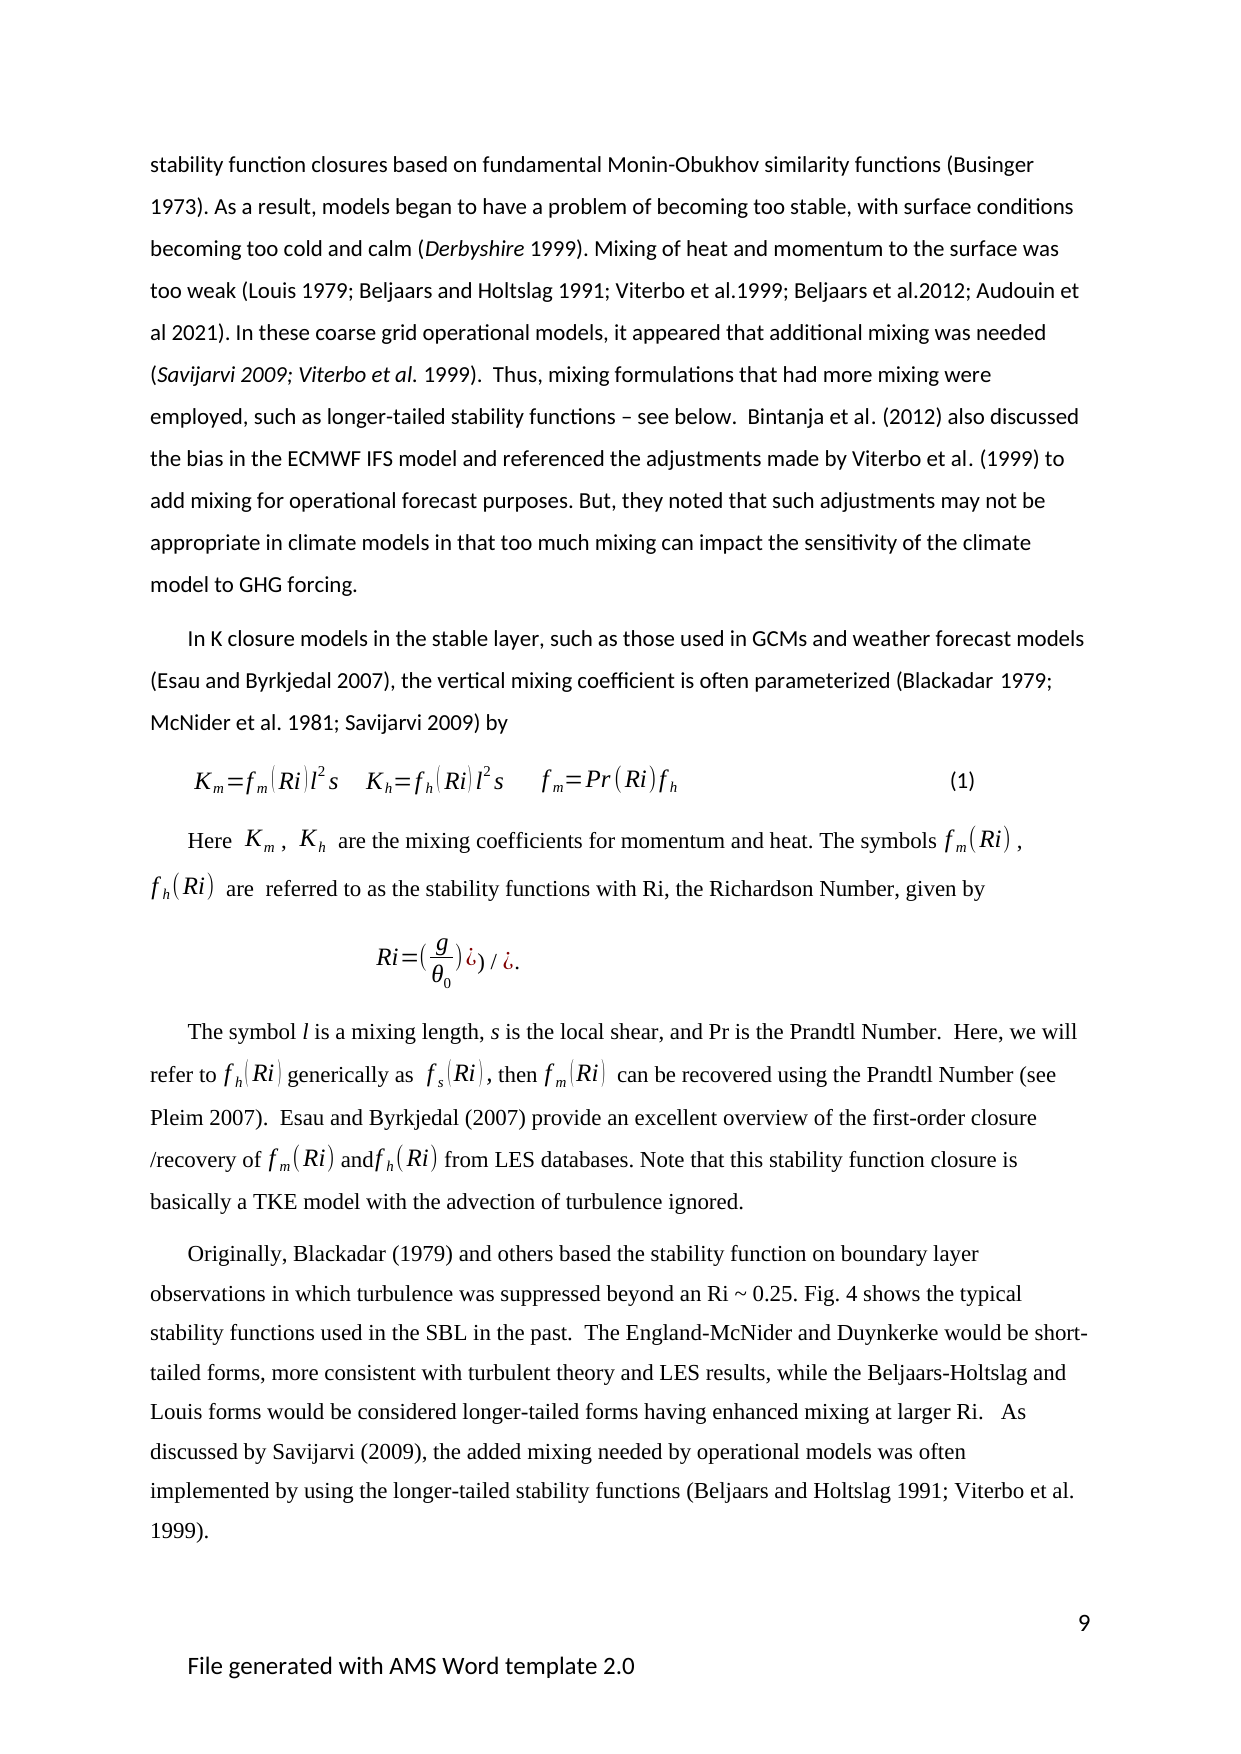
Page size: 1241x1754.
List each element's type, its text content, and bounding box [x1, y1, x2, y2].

text Originally, Blackadar (1979) and others based the stability function on boundary layer observations in which turbulence was suppressed beyond an Ri ~ 0.25. Fig. 4 shows the typical stability functions used in the SBL in the past. The England-McNider and Duynkerke would be short-tailed forms, more consistent with turbulent theory and LES results, while the Beljaars-Holtslag and Louis forms would be considered longer-tailed forms having enhanced mixing at larger Ri. As discussed by Savijarvi (2009), the added mixing needed by operational models was often implemented by using the longer-tailed stability functions (Beljaars and Holtslag 1991; Viterbo et al. 1999). [150, 1240, 1090, 1543]
text In K closure models in the stable layer, such as those used in GCMs and weather forecast models (Esau and Byrkjedal 2007), the vertical mixing coefficient is often parameterized (Blackadar 1979; McNider et al. 1981; Savijarvi 2009) by [150, 624, 1090, 736]
text The symbol l is a mixing length, s is the local shear, and Pr is the Prandtl Number. Here, we will refer to generically as then can be recovered using the Prandtl Number (see Pleim 2007). Esau and Byrkjedal (2007) provide an excellent overview of the first-order closure /recovery of and from LES databases. Note that this stability function closure is basically a TKE model with the advection of turbulence ignored. [150, 1018, 1090, 1215]
text Here , are the mixing coefficients for momentum and heat. The symbols , are referred to as the stability functions with Ri, the Richardson Number, given by [150, 824, 1090, 903]
text ) / . [150, 929, 1090, 992]
text (1) [150, 763, 1078, 798]
text stability function closures based on fundamental Monin-Obukhov similarity functions (Businger 1973). As a result, models began to have a problem of becoming too stable, with surface conditions becoming too cold and calm (Derbyshire 1999). Mixing of heat and momentum to the surface was too weak (Louis 1979; Beljaars and Holtslag 1991; Viterbo et al.1999; Beljaars et al.2012; Audouin et al 2021). In these coarse grid operational models, it appeared that additional mixing was needed (Savijarvi 2009; Viterbo et al. 1999). Thus, mixing formulations that had more mixing were employed, such as longer-tailed stability functions – see below. Bintanja et al. (2012) also discussed the bias in the ECMWF IFS model and referenced the adjustments made by Viterbo et al. (1999) to add mixing for operational forecast purposes. But, they noted that such adjustments may not be appropriate in climate models in that too much mixing can impact the sensitivity of the climate model to GHG forcing. [150, 150, 1090, 598]
